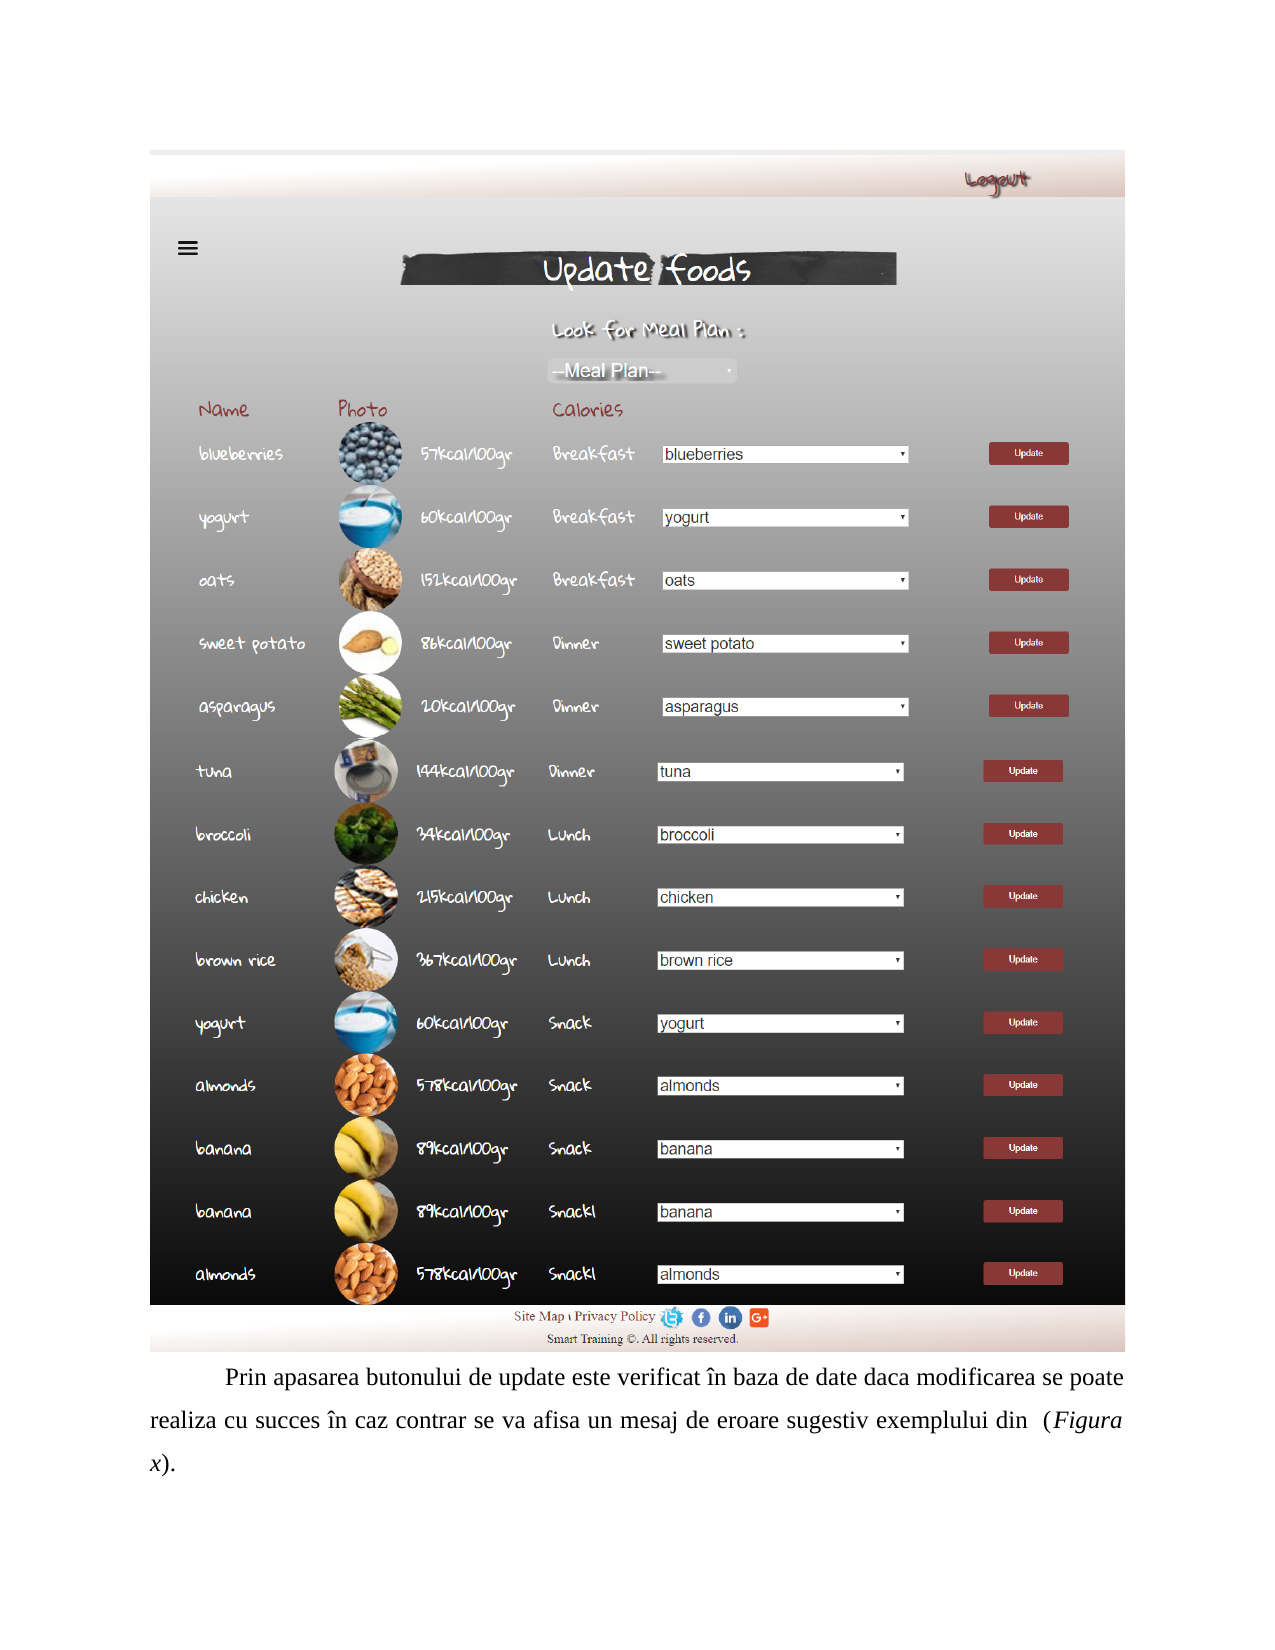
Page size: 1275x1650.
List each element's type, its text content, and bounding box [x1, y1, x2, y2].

text Prin apasarea butonului de update este verificat în baza de date daca modificarea se poate realiza cu succes în caz contrar se va afisa un mesaj de eroare sugestiv exemplului din (Figura x). [150, 1362, 1125, 1477]
picture [150, 150, 1125, 1358]
